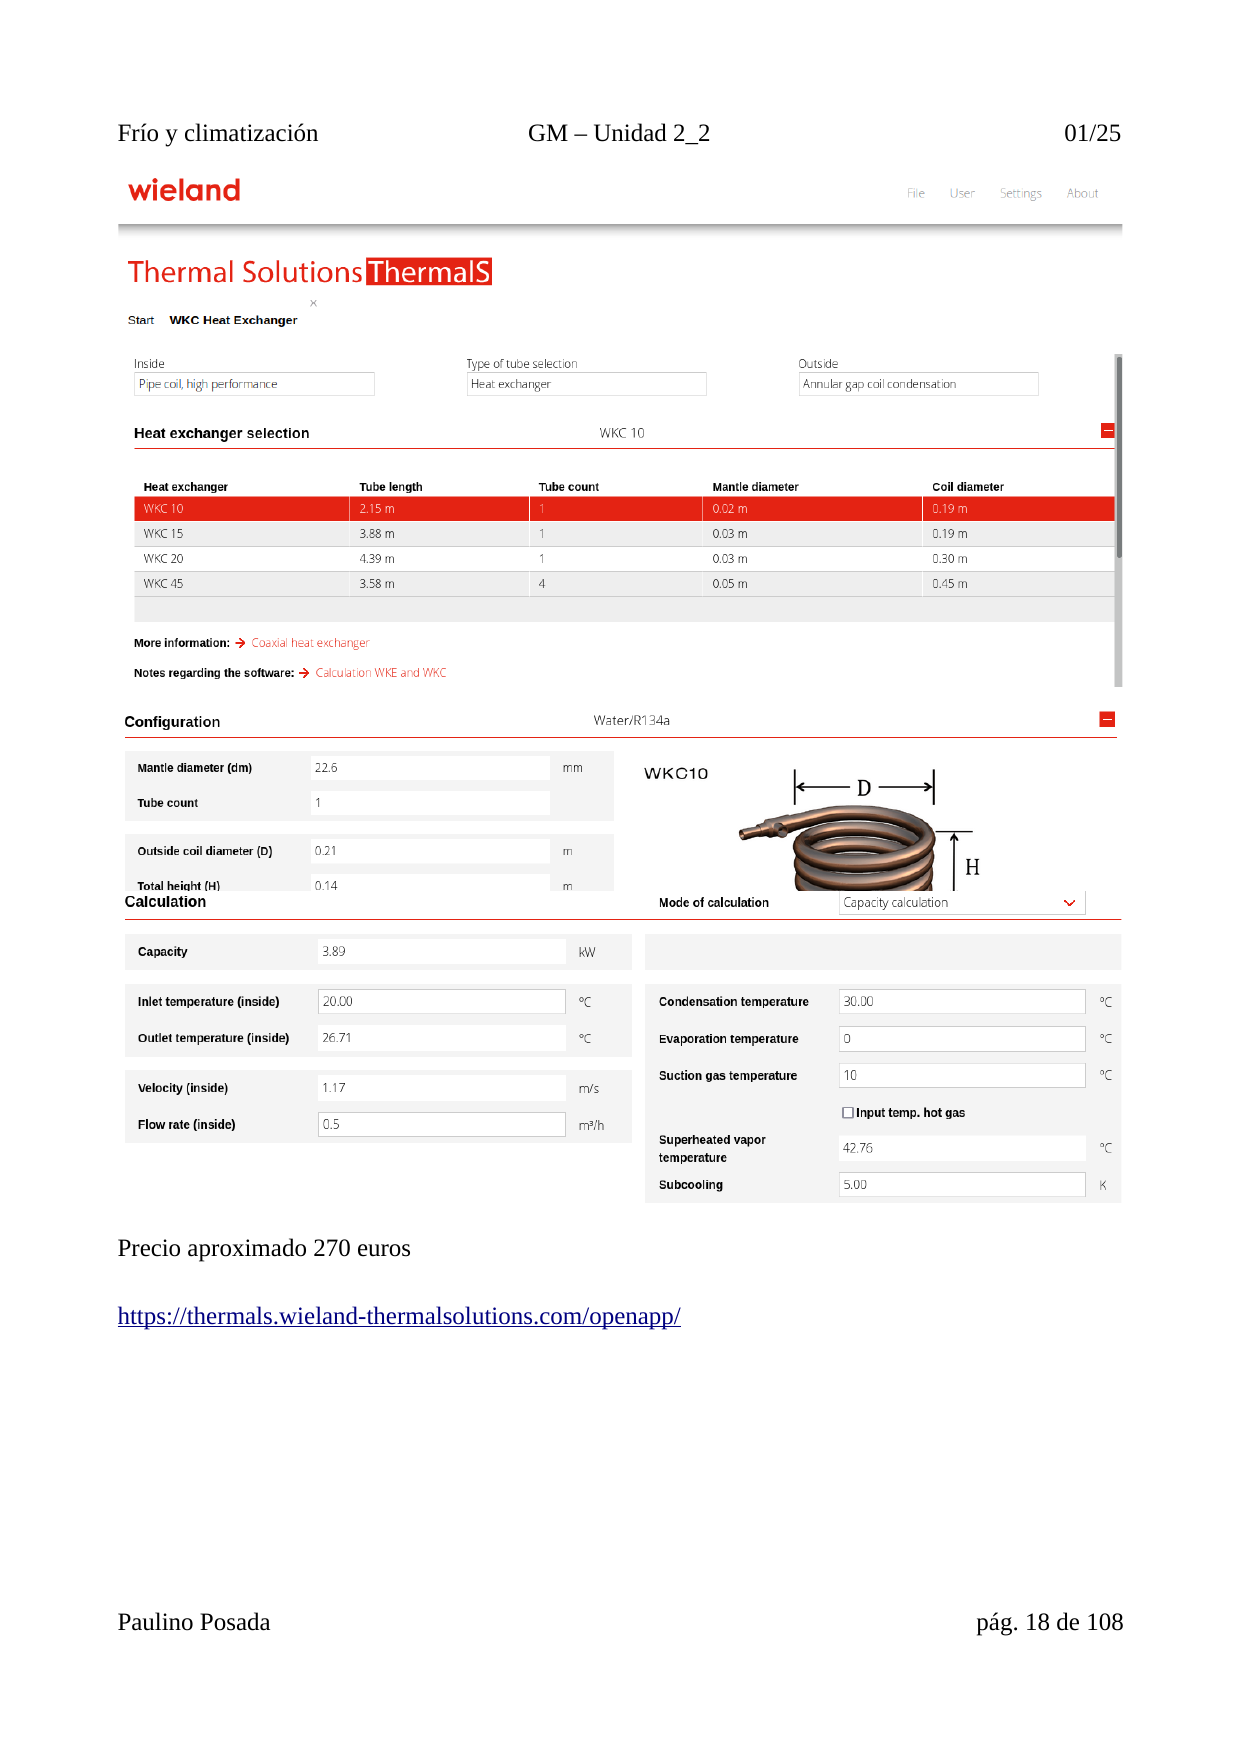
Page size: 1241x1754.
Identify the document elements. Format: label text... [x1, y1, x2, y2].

picture [118, 176, 1123, 687]
text https://thermals.wieland-thermalsolutions.com/openapp/ [117, 1301, 1123, 1329]
picture [117, 707, 1122, 1219]
text Precio aproximado 270 euros [117, 883, 1123, 1261]
